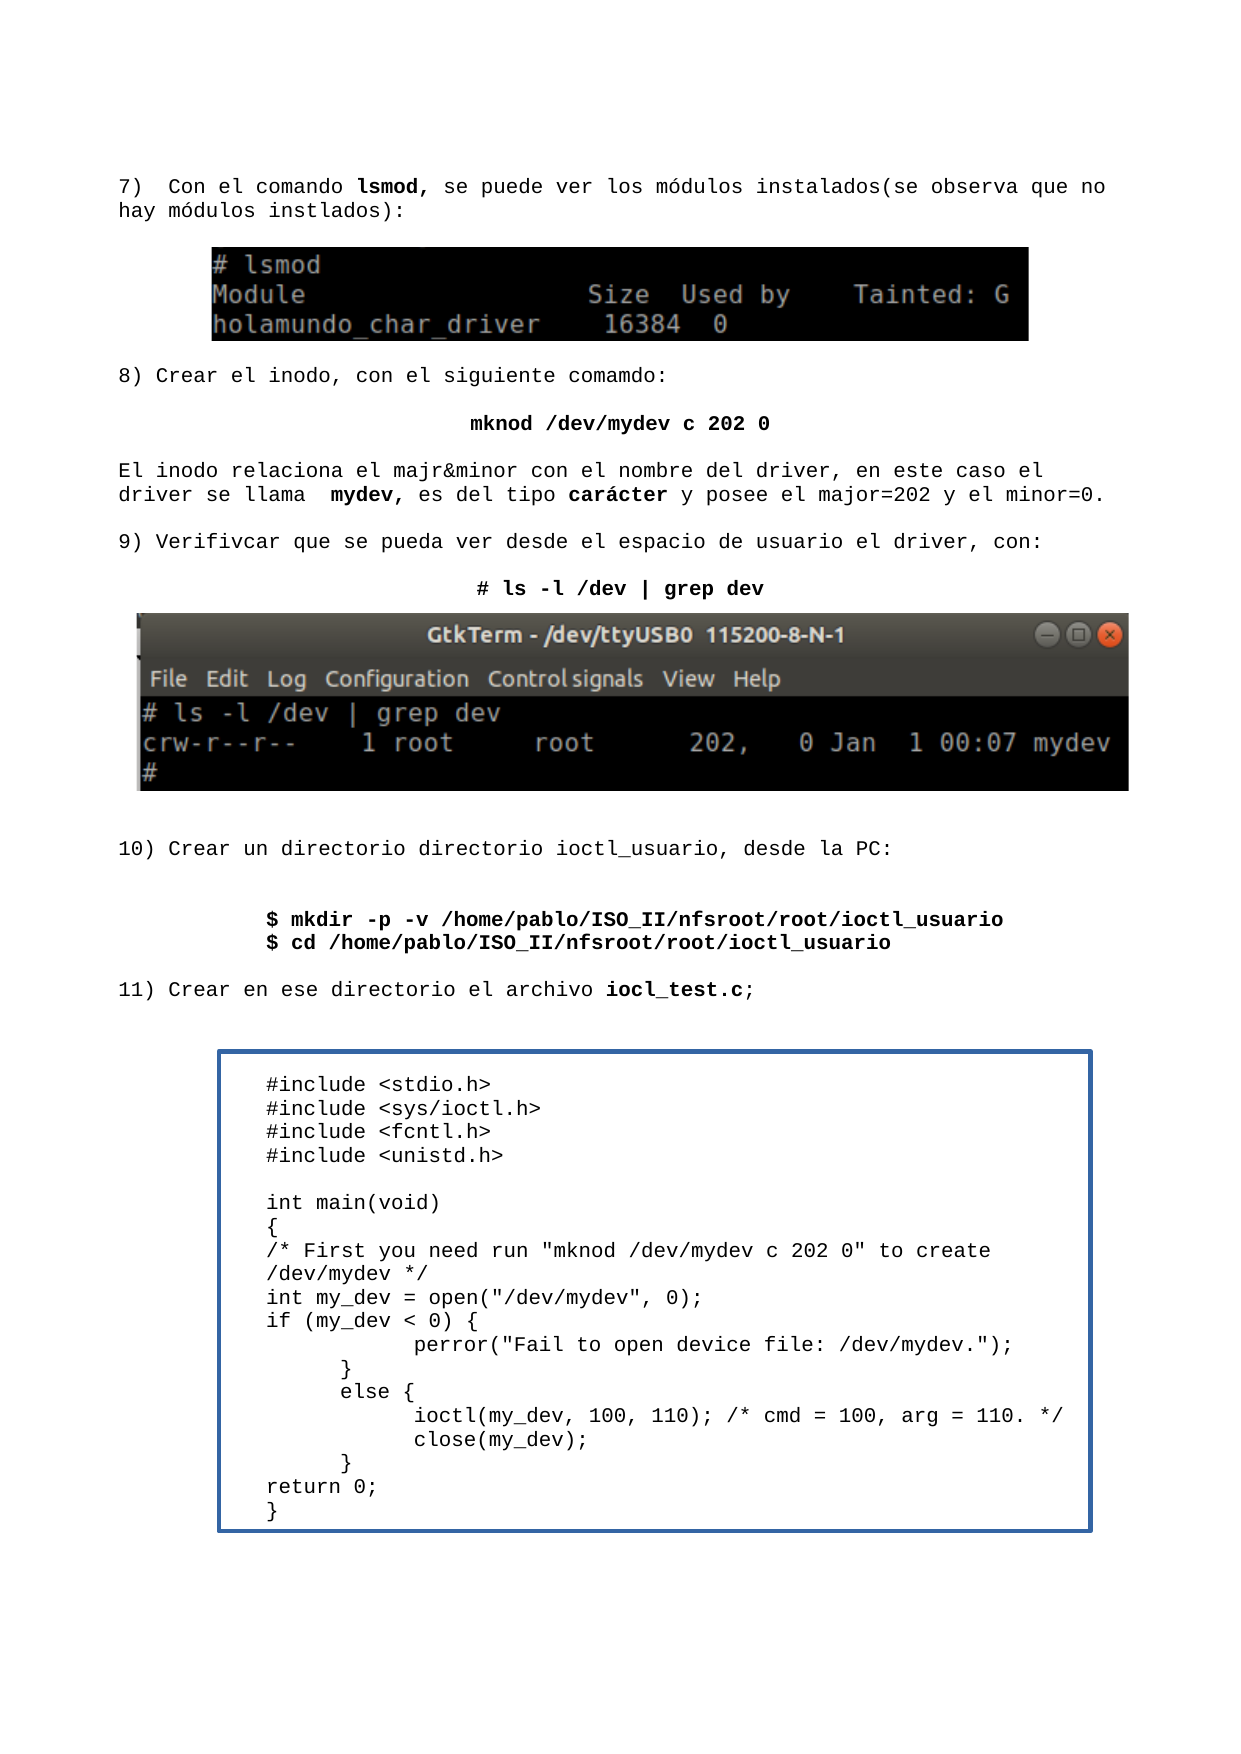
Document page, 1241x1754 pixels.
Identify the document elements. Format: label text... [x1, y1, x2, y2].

text [1093, 1121, 1122, 1145]
text 7) Con el comando lsmod, se puede ver los módulos instalados(se observa que no hay módulos instlados): [118, 176, 1122, 224]
text [1093, 1476, 1122, 1500]
text ioctl(my_dev, 100, 110); /* cmd = 100, arg = 110. */ [266, 1405, 1088, 1429]
text $ mkdir -p -v /home/pablo/ISO_II/nfsroot/root/ioctl_usuario [266, 908, 1122, 932]
text 11) Crear en ese directorio el archivo iocl_test.c; [118, 979, 1122, 1003]
text [1093, 1145, 1122, 1169]
text else { [266, 1381, 1088, 1405]
text $ cd /home/pablo/ISO_II/nfsroot/root/ioctl_usuario [266, 932, 1122, 956]
text [1093, 1381, 1122, 1405]
picture [136, 613, 1129, 791]
text 9) Verifivcar que se pueda ver desde el espacio de usuario el driver, con: [118, 531, 1122, 555]
text perror("Fail to open device file: /dev/mydev."); [266, 1334, 1088, 1358]
text [1093, 1192, 1122, 1216]
text [1093, 1500, 1122, 1523]
text int my_dev = open("/dev/mydev", 0); [266, 1287, 1088, 1311]
text [1093, 1429, 1122, 1452]
text [1093, 1074, 1122, 1098]
text } [266, 1500, 1088, 1523]
text [1093, 1452, 1122, 1476]
text { [266, 1216, 1088, 1239]
text if (my_dev < 0) { [266, 1311, 1088, 1334]
text [1093, 1098, 1122, 1121]
text /* First you need run "mknod /dev/mydev c 202 0" to create /dev/mydev */ [266, 1239, 1088, 1287]
picture [211, 247, 1029, 341]
text [1093, 1216, 1122, 1239]
text 8) Crear el inodo, con el siguiente comamdo: [118, 366, 1122, 389]
text #include <stdio.h> [266, 1074, 1088, 1098]
text } [266, 1452, 1088, 1476]
text #include <unistd.h> [266, 1145, 1088, 1169]
text #include <sys/ioctl.h> [266, 1098, 1088, 1121]
text mknod /dev/mydev c 202 0 [118, 413, 1122, 436]
text [1093, 1311, 1122, 1334]
text return 0; [266, 1476, 1088, 1500]
text # ls -l /dev | grep dev [118, 578, 1122, 602]
text int main(void) [266, 1192, 1088, 1216]
text 10) Crear un directorio directorio ioctl_usuario, desde la PC: [118, 838, 1122, 861]
text close(my_dev); [266, 1429, 1088, 1452]
text [1093, 1358, 1122, 1381]
text #include <fcntl.h> [266, 1121, 1088, 1145]
text El inodo relaciona el majr&minor con el nombre del driver, en este caso el driver se llama mydev, es del tipo carácter y posee el major=202 y el minor=0. [118, 460, 1122, 507]
text } [266, 1358, 1088, 1381]
